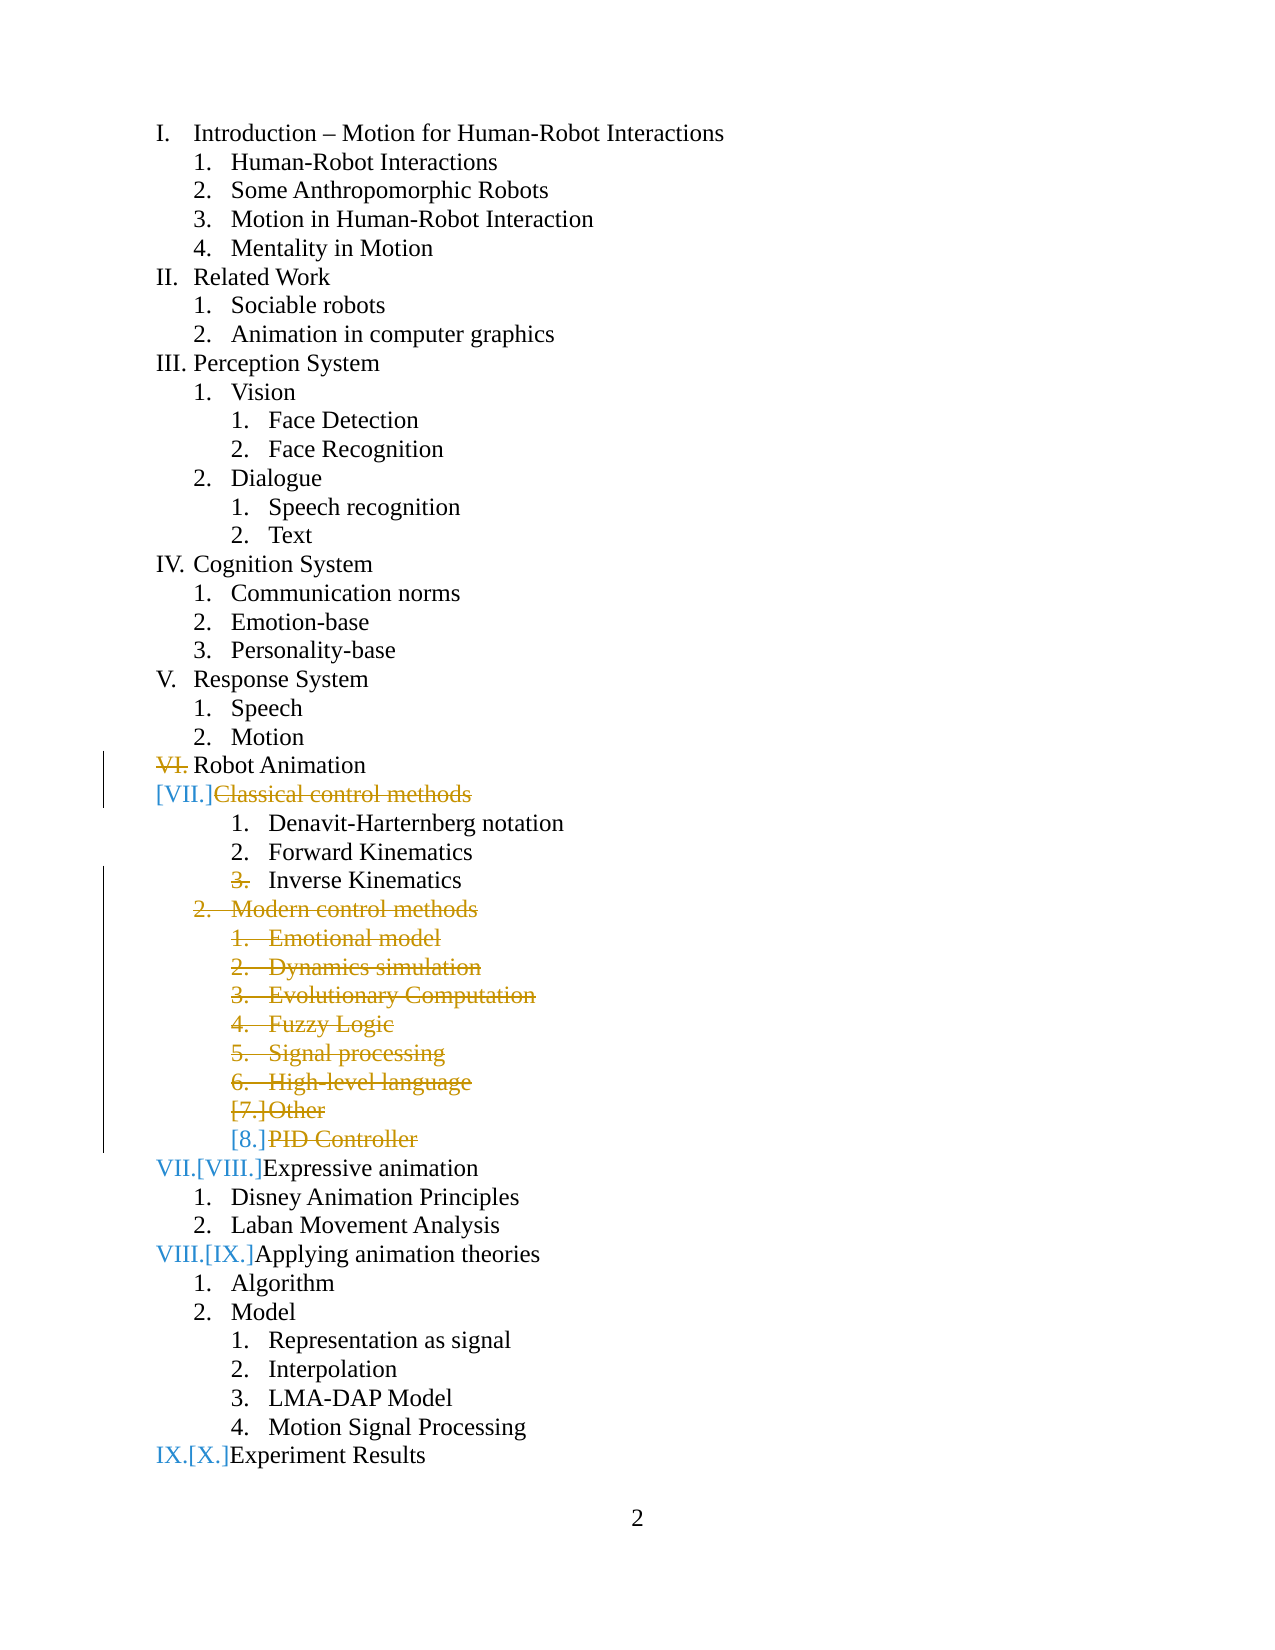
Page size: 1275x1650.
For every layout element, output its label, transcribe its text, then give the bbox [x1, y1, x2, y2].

list Speech recognition [231, 492, 1157, 521]
list LMA-DAP Model [231, 1383, 1157, 1412]
list Representation as signal [231, 1326, 1157, 1354]
list Speech [193, 693, 1157, 722]
list Model [193, 1297, 1157, 1326]
list Motion Signal Processing [231, 1412, 1157, 1441]
list Applying animation theories [156, 1239, 1157, 1268]
list Motion [193, 722, 1157, 751]
list Introduction – Motion for Human-Robot Interactions [156, 118, 1157, 147]
list Sociable robots [193, 291, 1157, 319]
list Laban Movement Analysis [193, 1211, 1157, 1239]
list Interpolation [231, 1354, 1157, 1383]
list Human-Robot Interactions [193, 147, 1157, 176]
list Motion in Human-Robot Interaction [193, 204, 1157, 233]
list Algorithm [193, 1268, 1157, 1297]
list Expressive animation [156, 1153, 1157, 1182]
list Vision [193, 377, 1157, 406]
list Animation in computer graphics [193, 319, 1157, 348]
list Emotion-base [193, 607, 1157, 636]
list Related Work [156, 262, 1157, 291]
list Some Anthropomorphic Robots [193, 176, 1157, 204]
list Personality-base [193, 636, 1157, 664]
list Response System [156, 664, 1157, 693]
list Experiment Results [156, 1441, 1157, 1469]
list Communication norms [193, 578, 1157, 607]
list Cognition System [156, 549, 1157, 578]
list Face Recognition [231, 434, 1157, 463]
list Robot Animation [156, 751, 1157, 779]
list Disney Animation Principles [193, 1182, 1157, 1211]
list Forward Kinematics [231, 837, 1157, 866]
list Dialogue [193, 463, 1157, 492]
list Mentality in Motion [193, 233, 1157, 262]
list Perception System [156, 348, 1157, 377]
list Face Detection [231, 406, 1157, 434]
list Denavit-Harternberg notation [231, 808, 1157, 837]
list Text [231, 521, 1157, 549]
list Inverse Kinematics [231, 866, 1157, 894]
